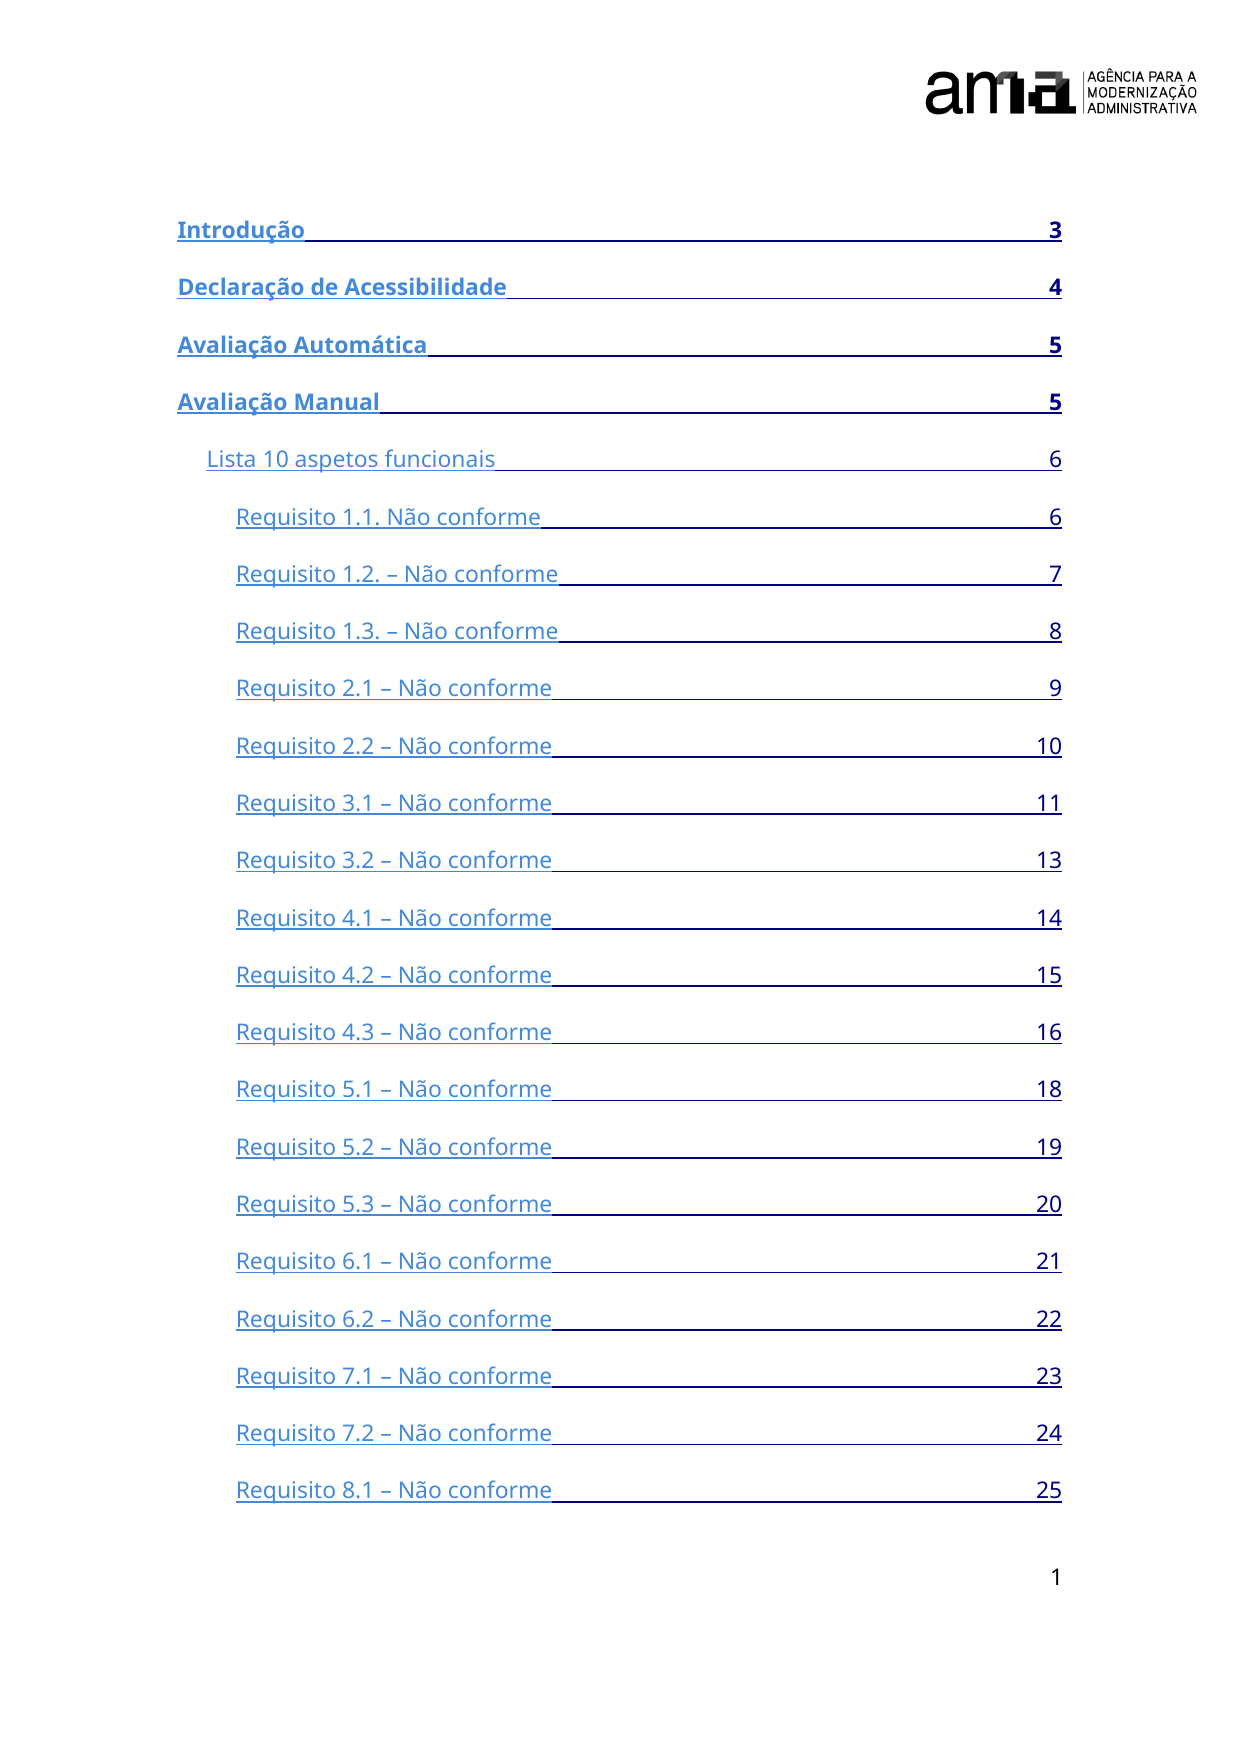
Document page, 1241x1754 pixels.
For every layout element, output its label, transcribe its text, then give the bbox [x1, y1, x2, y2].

text Requisito 7.2 – Não conforme 24 [236, 1417, 1063, 1448]
text Requisito 3.1 – Não conforme 11 [236, 787, 1063, 818]
text Requisito 4.3 – Não conforme 16 [236, 1016, 1063, 1047]
text Requisito 2.2 – Não conforme 10 [236, 730, 1063, 761]
text Requisito 7.1 – Não conforme 23 [236, 1360, 1063, 1391]
text Requisito 6.1 – Não conforme 21 [236, 1245, 1063, 1277]
text Requisito 1.3. – Não conforme 8 [236, 615, 1063, 646]
text Requisito 6.2 – Não conforme 22 [236, 1303, 1063, 1334]
text Requisito 5.3 – Não conforme 20 [236, 1188, 1063, 1219]
text Requisito 5.2 – Não conforme 19 [236, 1131, 1063, 1162]
text Avaliação Manual 5 [177, 386, 1063, 417]
text Requisito 8.1 – Não conforme 25 [236, 1474, 1063, 1506]
text Requisito 1.1. Não conforme 6 [236, 501, 1063, 532]
text Introdução 3 [177, 214, 1063, 245]
text Requisito 3.2 – Não conforme 13 [236, 844, 1063, 876]
text Declaração de Acessibilidade 4 [177, 271, 1063, 303]
text Requisito 4.2 – Não conforme 15 [236, 959, 1063, 990]
text Requisito 1.2. – Não conforme 7 [236, 558, 1063, 589]
text Requisito 4.1 – Não conforme 14 [236, 902, 1063, 933]
text Lista 10 aspetos funcionais 6 [206, 443, 1063, 474]
text Avaliação Automática 5 [177, 329, 1063, 360]
text Requisito 2.1 – Não conforme 9 [236, 672, 1063, 704]
text Requisito 5.1 – Não conforme 18 [236, 1073, 1063, 1105]
